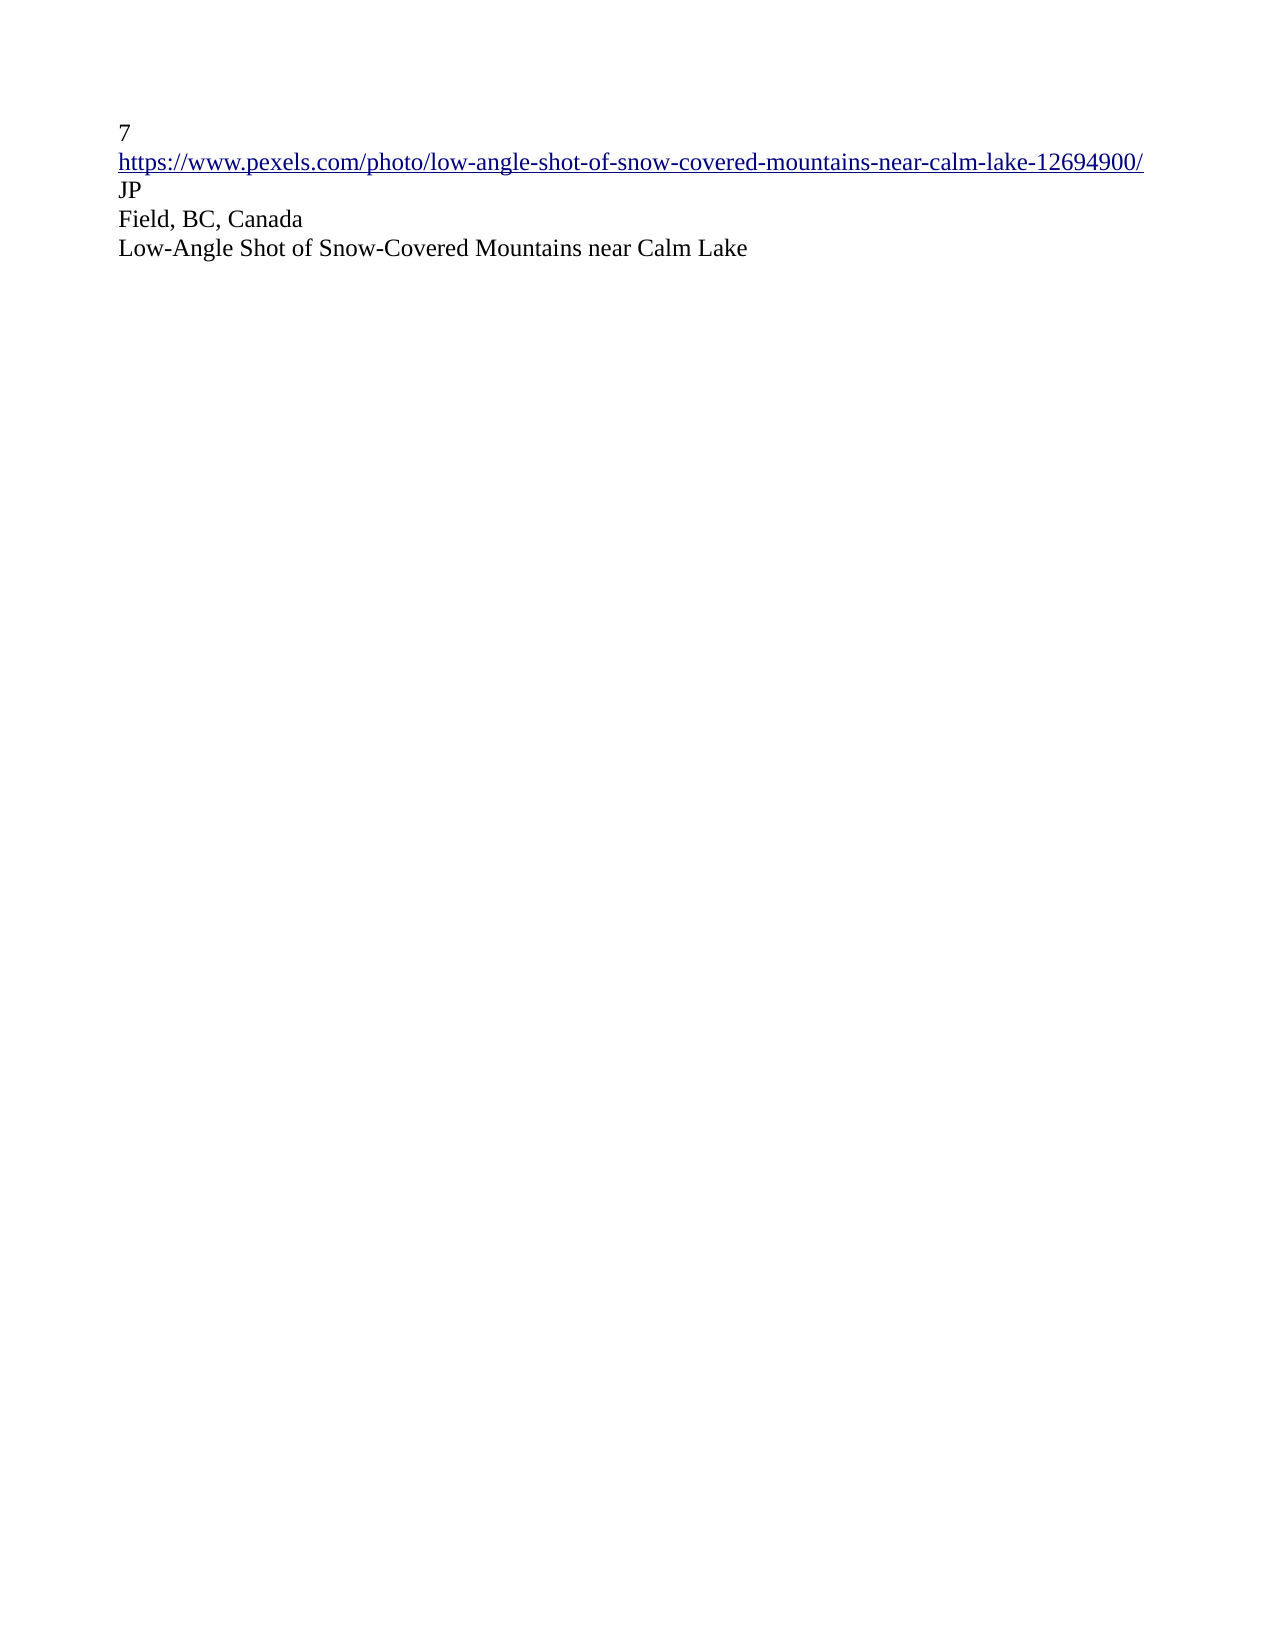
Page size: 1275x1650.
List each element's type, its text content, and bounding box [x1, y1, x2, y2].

text https://www.pexels.com/photo/low-angle-shot-of-snow-covered-mountains-near-calm-lake-12694900/ [118, 147, 1157, 176]
text Field, BC, Canada [118, 204, 1157, 233]
text JP [118, 176, 1157, 204]
text Low-Angle Shot of Snow-Covered Mountains near Calm Lake [118, 233, 1157, 262]
text 7 [118, 118, 1157, 147]
